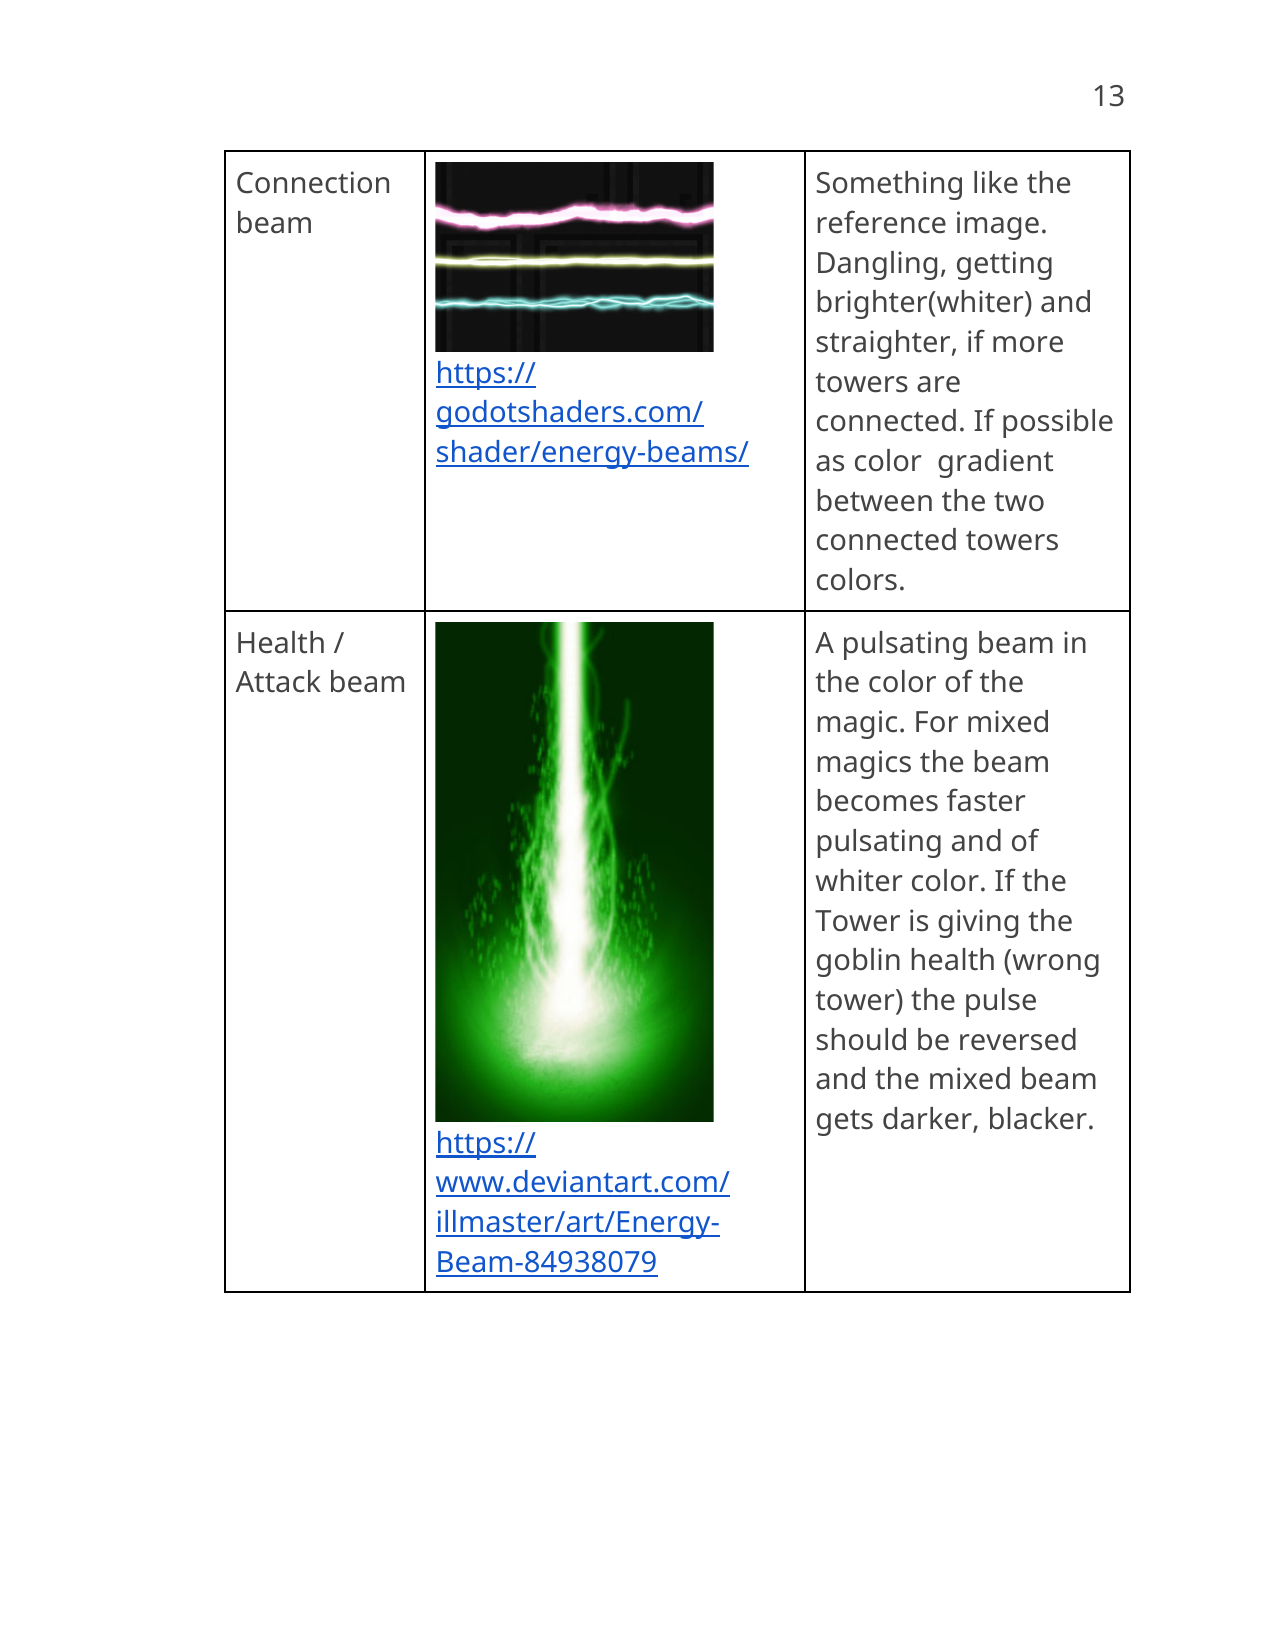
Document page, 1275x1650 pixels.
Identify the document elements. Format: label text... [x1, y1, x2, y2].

picture [435, 622, 714, 1122]
table_cell A pulsating beam in the color of the magic. For mixed magics the beam becomes faster pulsating and of whiter color. If the Tower is giving the goblin health (wrong tower) the pulse should be reversed and the mixed beam gets darker, blacker. [806, 612, 1129, 1291]
table_cell Health / Attack beam [226, 612, 424, 1291]
picture [435, 162, 714, 352]
table_cell https://www.deviantart.com/illmaster/art/Energy-Beam-84938079 [426, 612, 804, 1291]
table_cell https://godotshaders.com/shader/energy-beams/ [426, 152, 804, 609]
table_cell Connection beam [226, 152, 424, 609]
table_cell Something like the reference image. Dangling, getting brighter(whiter) and straighter, if more towers are connected. If possible as color gradient between the two connected towers colors. [806, 152, 1129, 609]
